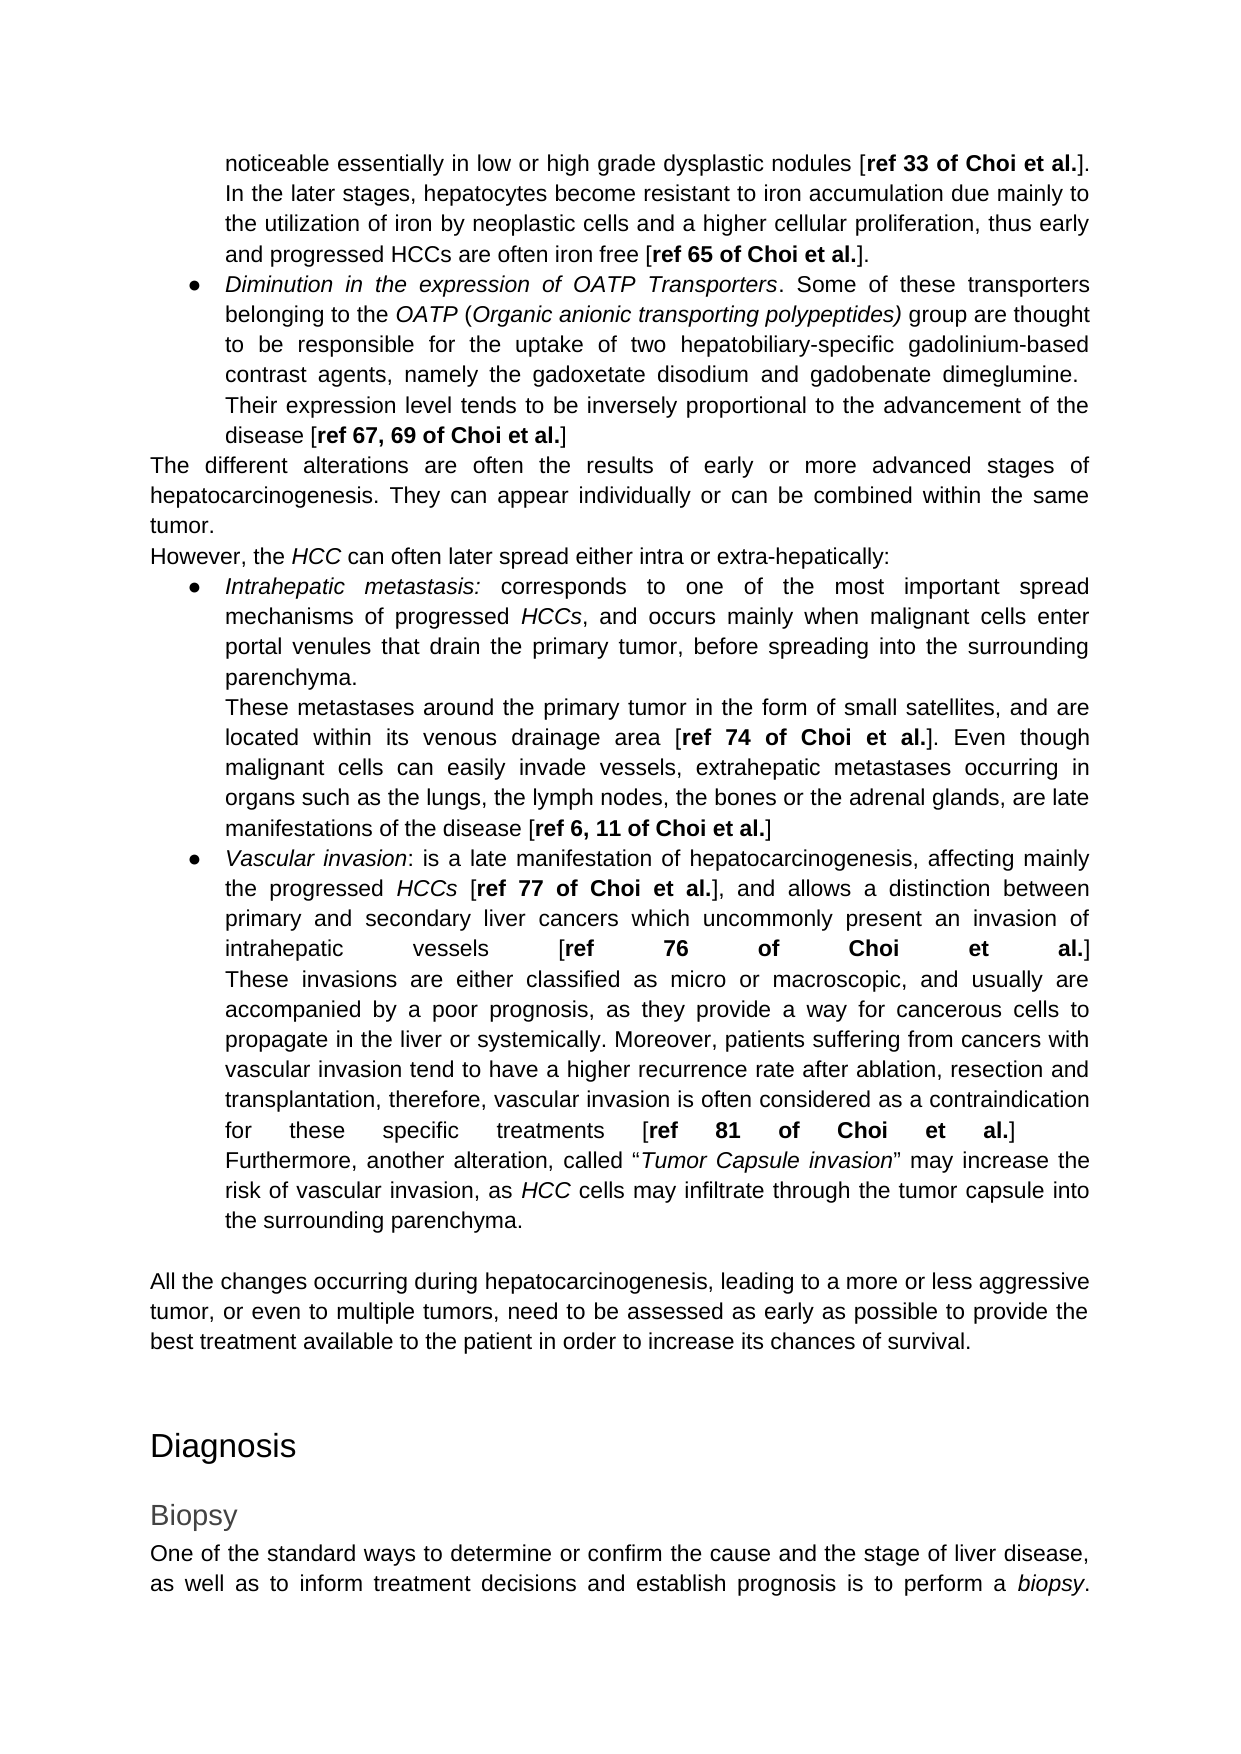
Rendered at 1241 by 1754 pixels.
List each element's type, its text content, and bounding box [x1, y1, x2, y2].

list noticeable essentially in low or high grade dysplastic nodules [ref 33 of Choi et al.]. In the later stages, hepatocytes become resistant to iron accumulation due mainly to the utilization of iron by neoplastic cells and a higher cellular proliferation, thus early and progressed HCCs are often iron free [ref 65 of Choi et al.]. [187, 150, 1090, 267]
text The different alterations are often the results of early or more advanced stages of hepatocarcinogenesis. They can appear individually or can be combined within the same tumor. [150, 452, 1090, 539]
text All the changes occurring during hepatocarcinogenesis, leading to a more or less aggressive tumor, or even to multiple tumors, need to be assessed as early as possible to provide the best treatment available to the patient in order to increase its chances of survival. [150, 1268, 1090, 1354]
subtitle Biopsy [150, 1498, 1090, 1531]
list Vascular invasion: is a late manifestation of hepatocarcinogenesis, affecting mainly the progressed HCCs [ref 77 of Choi et al.], and allows a distinction between primary and secondary liver cancers which uncommonly present an invasion of intrahepatic vessels [ref 76 of Choi et al.] These invasions are either classified as micro or macroscopic, and usually are accompanied by a poor prognosis, as they provide a way for cancerous cells to propagate in the liver or systemically. Moreover, patients suffering from cancers with vascular invasion tend to have a higher recurrence rate after ablation, resection and transplantation, therefore, vascular invasion is often considered as a contraindication for these specific treatments [ref 81 of Choi et al.] Furthermore, another alteration, called “Tumor Capsule invasion” may increase the risk of vascular invasion, as HCC cells may infiltrate through the tumor capsule into the surrounding parenchyma. [187, 845, 1090, 1234]
text One of the standard ways to determine or confirm the cause and the stage of liver disease, as well as to inform treatment decisions and establish prognosis is to perform a biopsy. [150, 1540, 1090, 1596]
subtitle Diagnosis [150, 1426, 1090, 1464]
list Intrahepatic metastasis: corresponds to one of the most important spread mechanisms of progressed HCCs, and occurs mainly when malignant cells enter portal venules that drain the primary tumor, before spreading into the surrounding parenchyma. These metastases around the primary tumor in the form of small satellites, and are located within its venous drainage area [ref 74 of Choi et al.]. Even though malignant cells can easily invade vessels, extrahepatic metastases occurring in organs such as the lungs, the lymph nodes, the bones or the adrenal glands, are late manifestations of the disease [ref 6, 11 of Choi et al.] [187, 573, 1090, 841]
text However, the HCC can often later spread either intra or extra-hepatically: [150, 543, 1090, 569]
list Diminution in the expression of OATP Transporters. Some of these transporters belonging to the OATP (Organic anionic transporting polypeptides) group are thought to be responsible for the uptake of two hepatobiliary-specific gadolinium-based contrast agents, namely the gadoxetate disodium and gadobenate dimeglumine. Their expression level tends to be inversely proportional to the advancement of the disease [ref 67, 69 of Choi et al.] [187, 271, 1090, 448]
